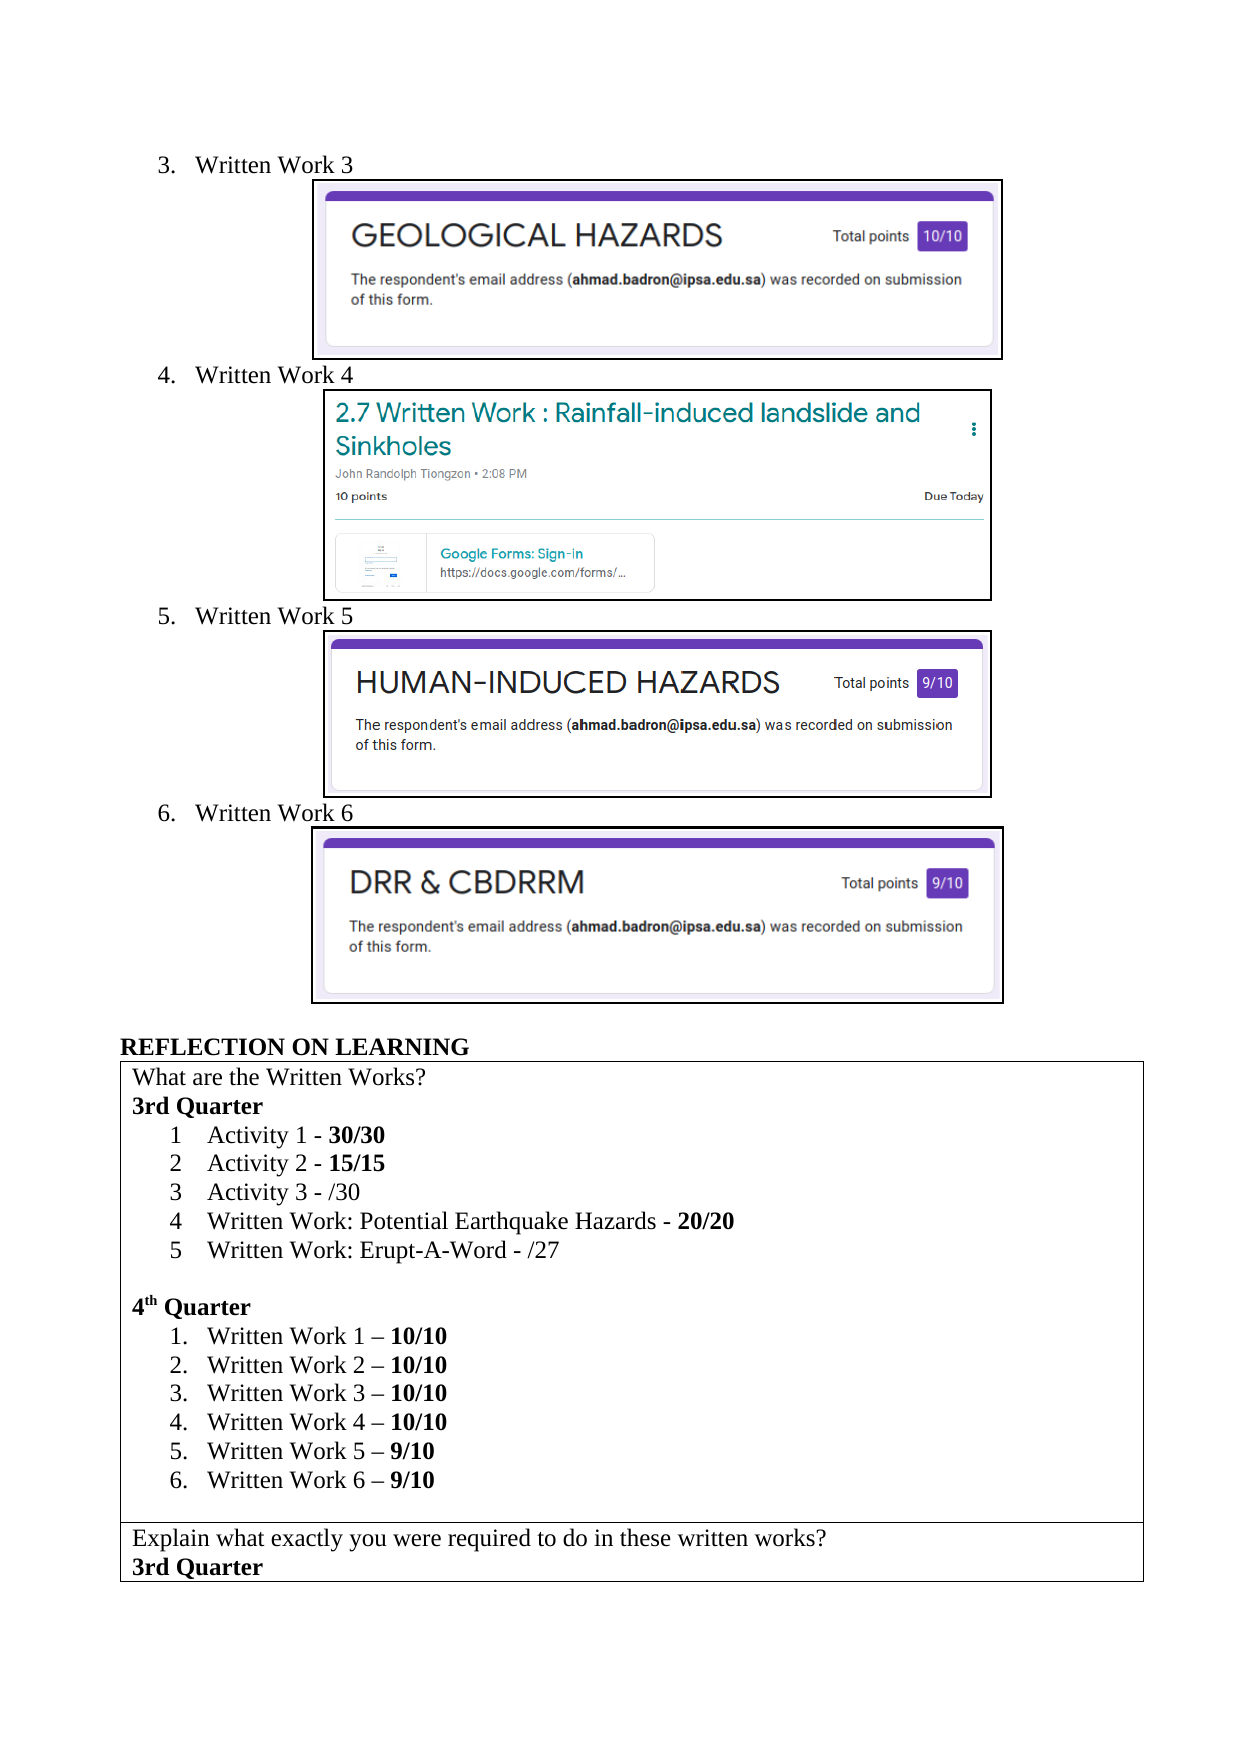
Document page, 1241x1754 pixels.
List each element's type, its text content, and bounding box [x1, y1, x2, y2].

picture [315, 831, 1000, 999]
picture [327, 635, 988, 793]
picture [317, 183, 998, 355]
picture [328, 393, 988, 597]
list Written Work 4 [157, 360, 1120, 388]
table_header What are the Written Works? 3rd Quarter Activity 1 - 30/30 Activity 2 - 15/15 Activity 3 - /30 Written Work: Potential Earthquake Hazards - 20/20 Written Work: Erupt-A-Word - /27 4th Quarter Written Work 1 – 10/10 Written Work 2 – 10/10 Written Work 3 – 10/10 Written Work 4 – 10/10 Written Work 5 – 9/10 Written Work 6 – 9/10 [121, 1062, 1143, 1522]
table_cell Explain what exactly you were required to do in these written works? 3rd Quarter In this activity, we watched an hour-long tragedy movie concerning disaster readiness and awareness. Then we were asked to reflect on the events in the movie. In this activity, we were split into breakout rooms. Then we picked out pictures that we could tell stories we could relate it to. Then in a Google Docs file, we picked out 3 images to explain the situation/disaster that occured to them. In this activity, we sorted different kinds of hazards into 3 categories. Then we identified different words related to disaster readiness, hazards, and etc. In this written work, we were grouped into breakout rooms. Each group was assigned a potential earthquake hazard. My group was assigned to Liquefaction or Soil Liquefaction. Later, our group’s assigned reporter explained and discussed our accumulated information to the class. In this written work, we were given two hyperlinks to pages that contained information for a crossword we had to fill in. 4th Quarter In this written work, we did a pre-unit activity in Page 70-71 of the book. In this written work, we answered a Google Form about Hydro meteorological Hazards. In this written work, we answered a Google Form about Geological Hazards. In this written work, we answered a Google Form about Rainfall-induced Landslides, and Sinkholes. In this written work, we answered a Google Form about Human-induced hazards. In this written work, we answered a Google Form about the DRR and CBDRM. [121, 1523, 1143, 1581]
list Written Work 3 [157, 150, 1120, 179]
list Written Work 6 [157, 798, 1120, 826]
list Written Work 5 [157, 601, 1120, 630]
text REFLECTION ON LEARNING [120, 1032, 1120, 1061]
